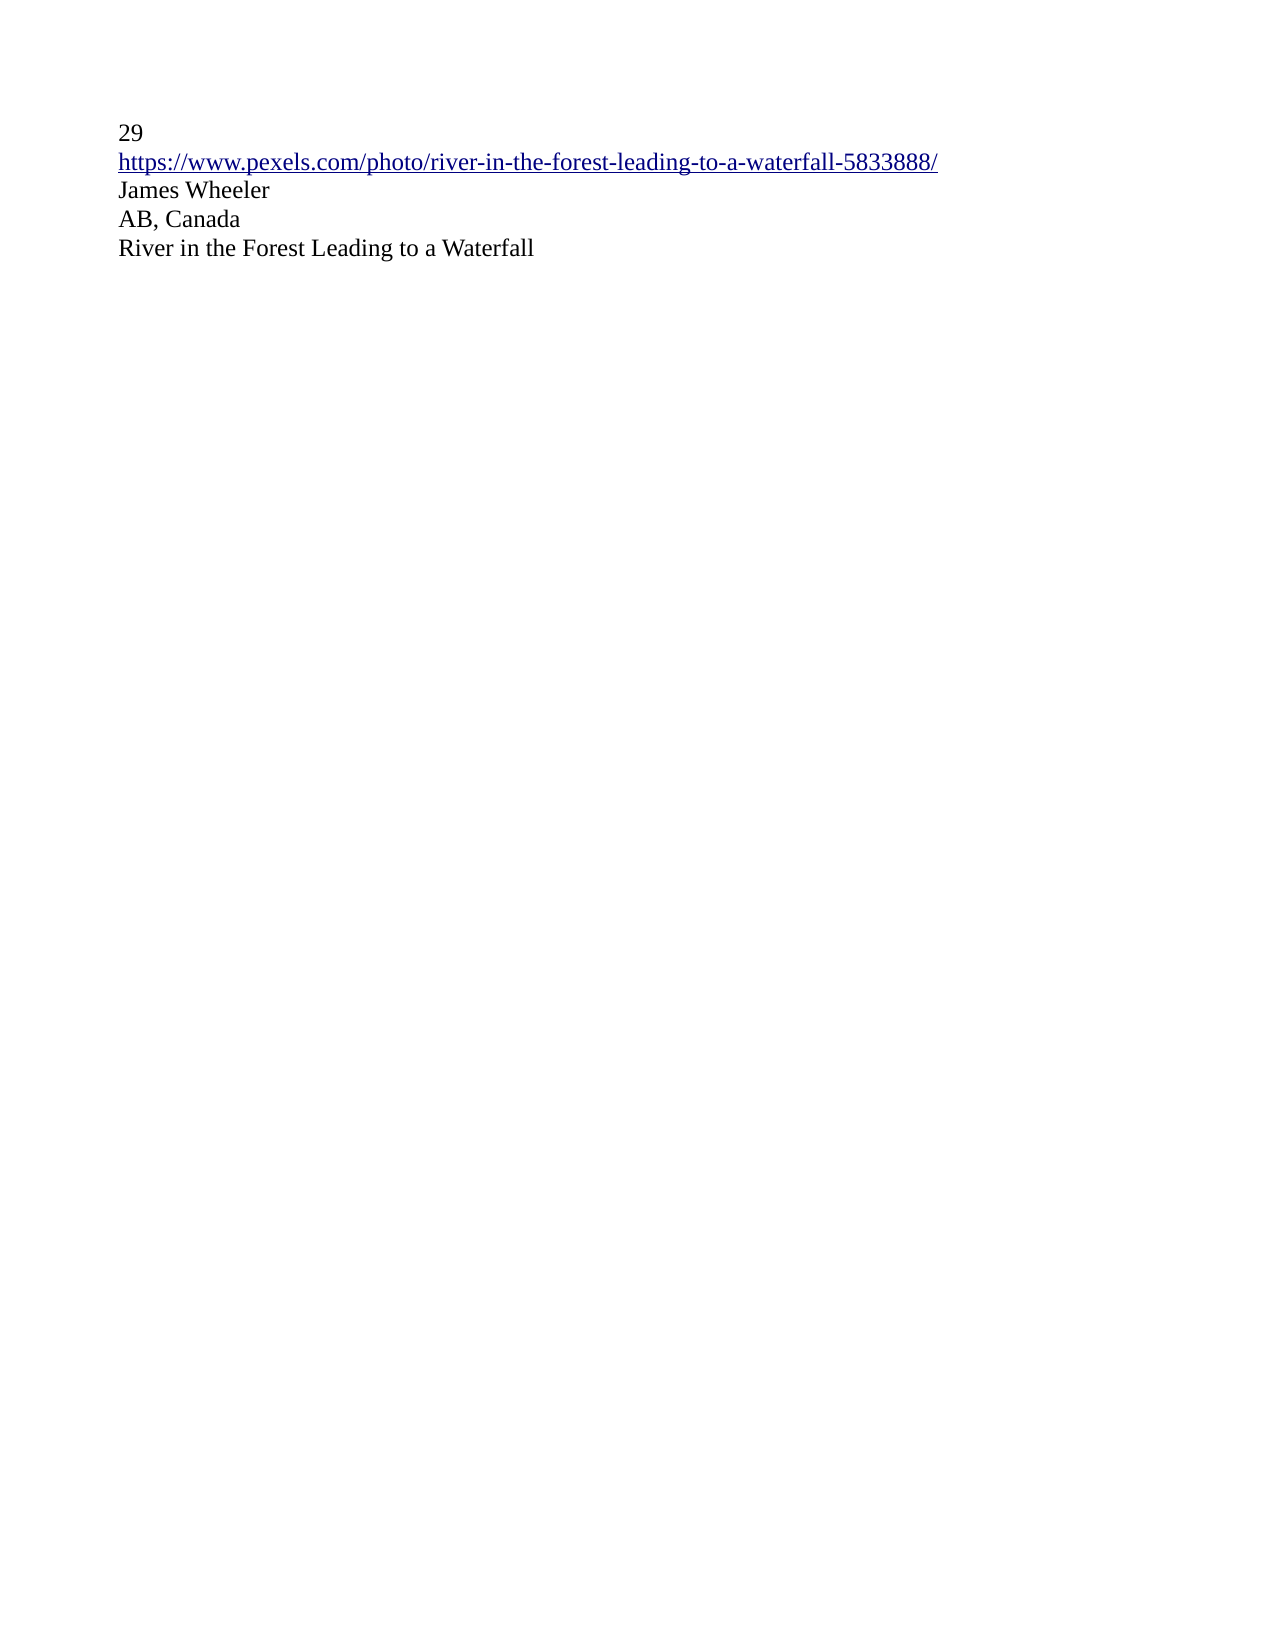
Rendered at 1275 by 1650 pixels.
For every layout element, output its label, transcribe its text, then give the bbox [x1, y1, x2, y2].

text https://www.pexels.com/photo/river-in-the-forest-leading-to-a-waterfall-5833888/ [118, 147, 1157, 176]
text James Wheeler [118, 176, 1157, 204]
text 29 [118, 118, 1157, 147]
text AB, Canada [118, 204, 1157, 233]
text River in the Forest Leading to a Waterfall [118, 233, 1157, 262]
